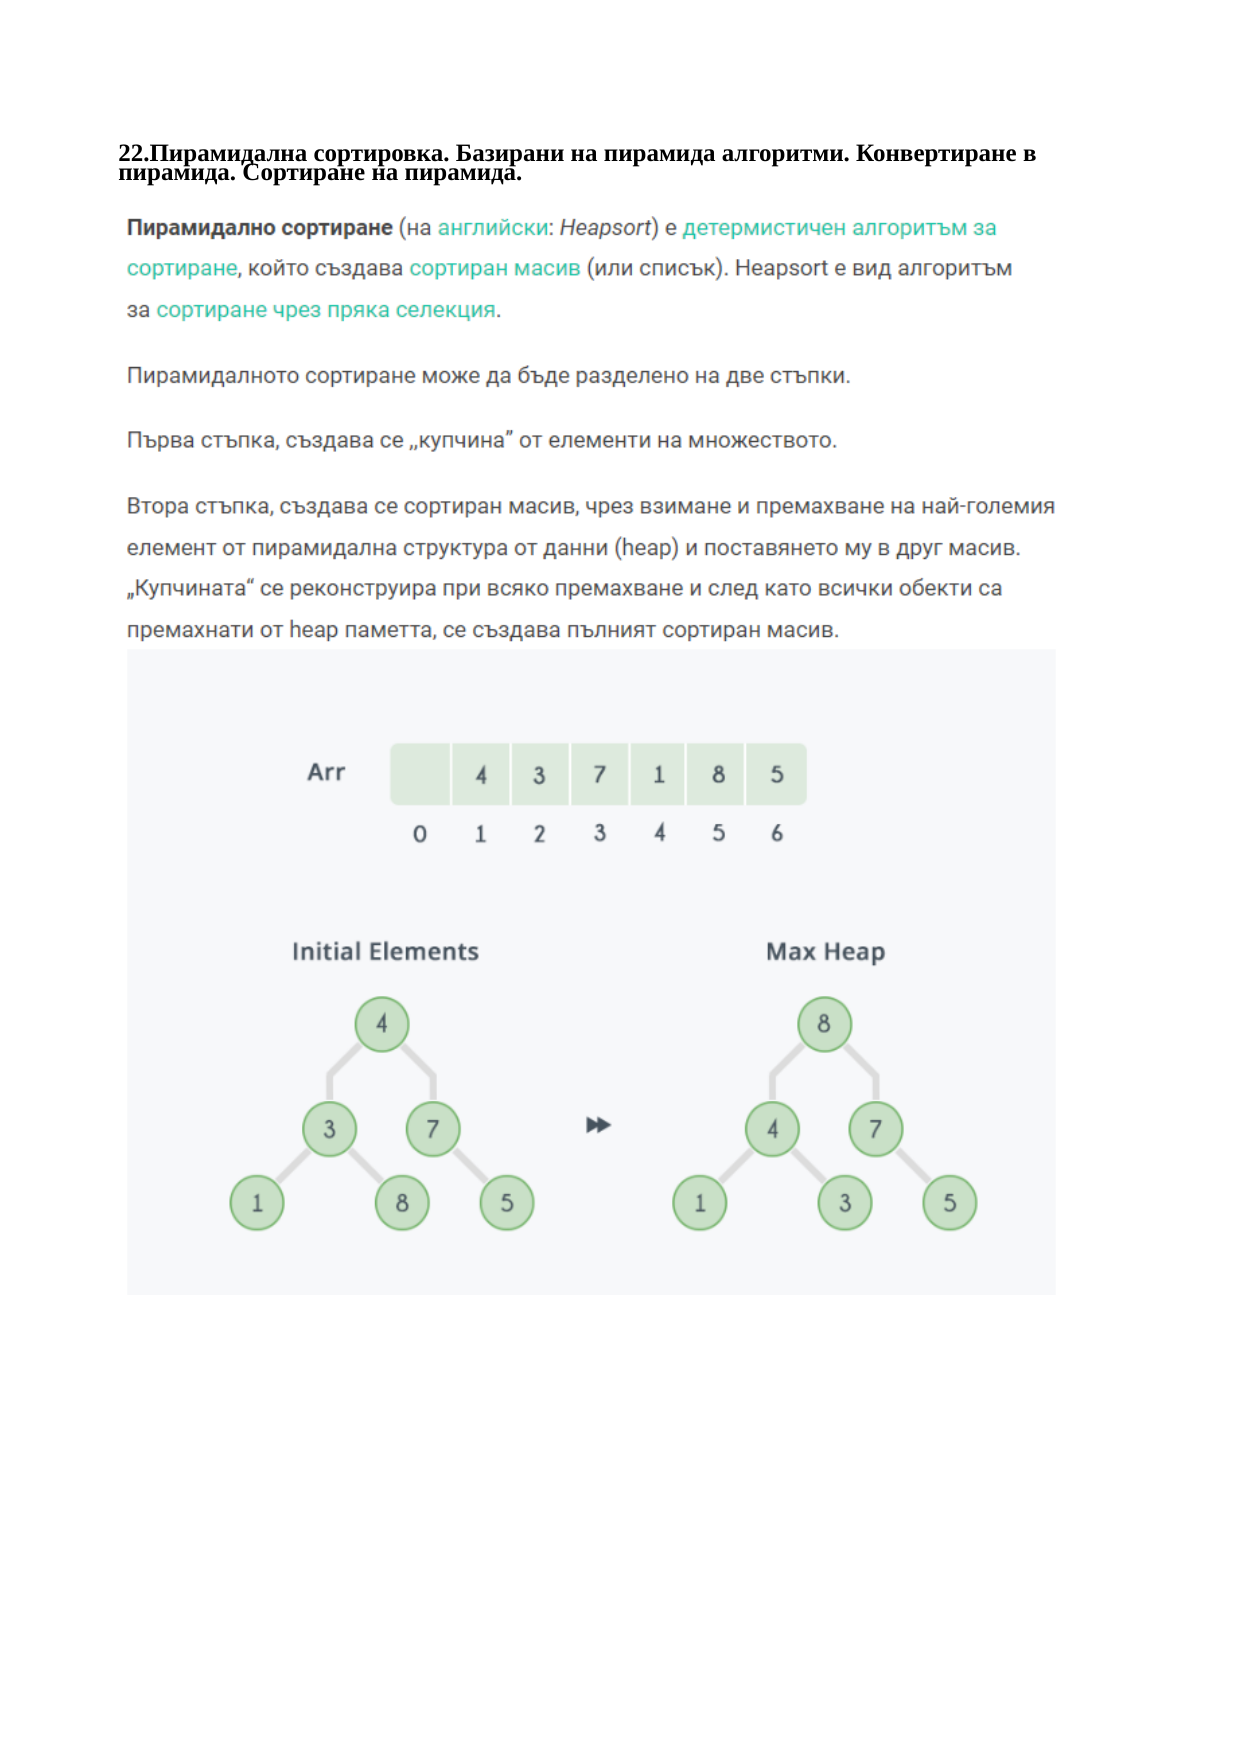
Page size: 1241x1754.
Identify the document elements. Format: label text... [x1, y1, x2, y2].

text 22.Пирамидална сортировка. Базирани на пирамида алгоритми. Конвертиране в пирамида. Сортиране на пирамида. [118, 147, 1122, 184]
